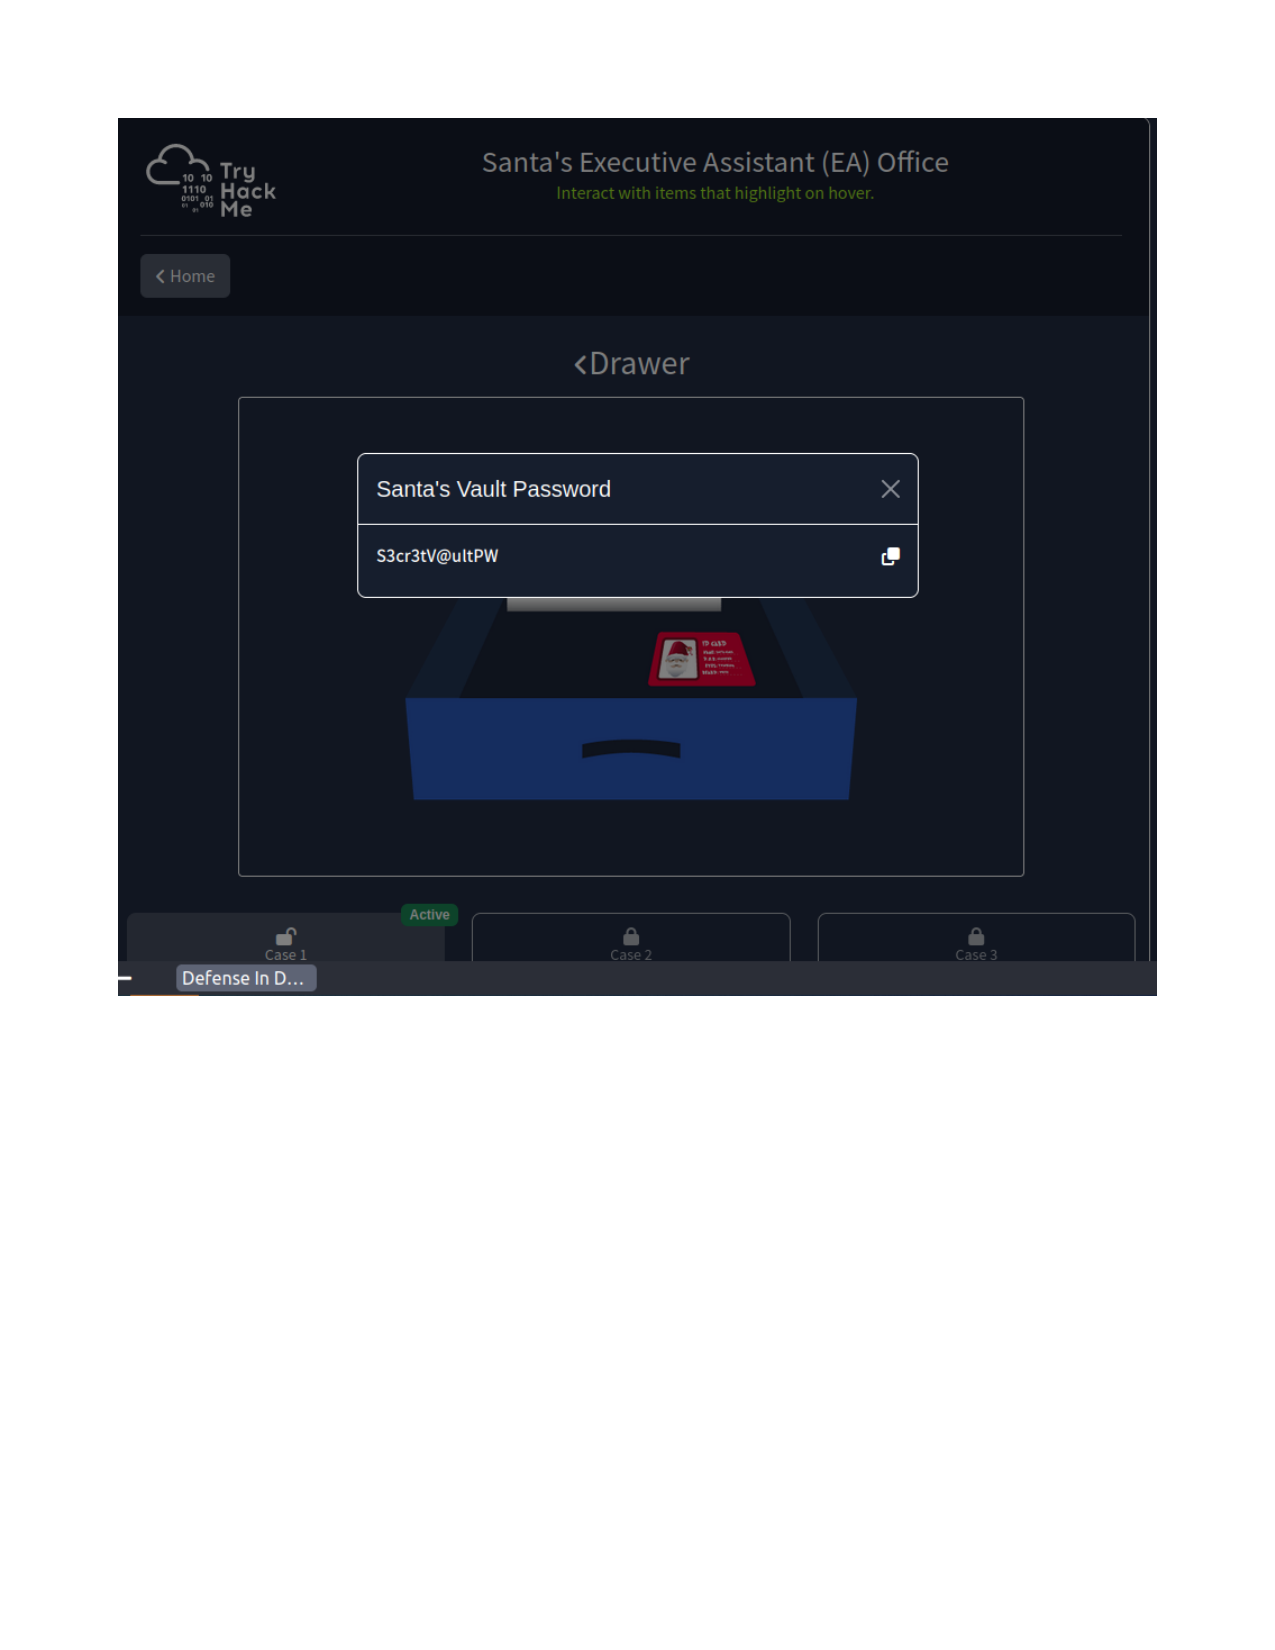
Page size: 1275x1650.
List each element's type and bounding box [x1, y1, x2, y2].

picture [118, 118, 1157, 996]
